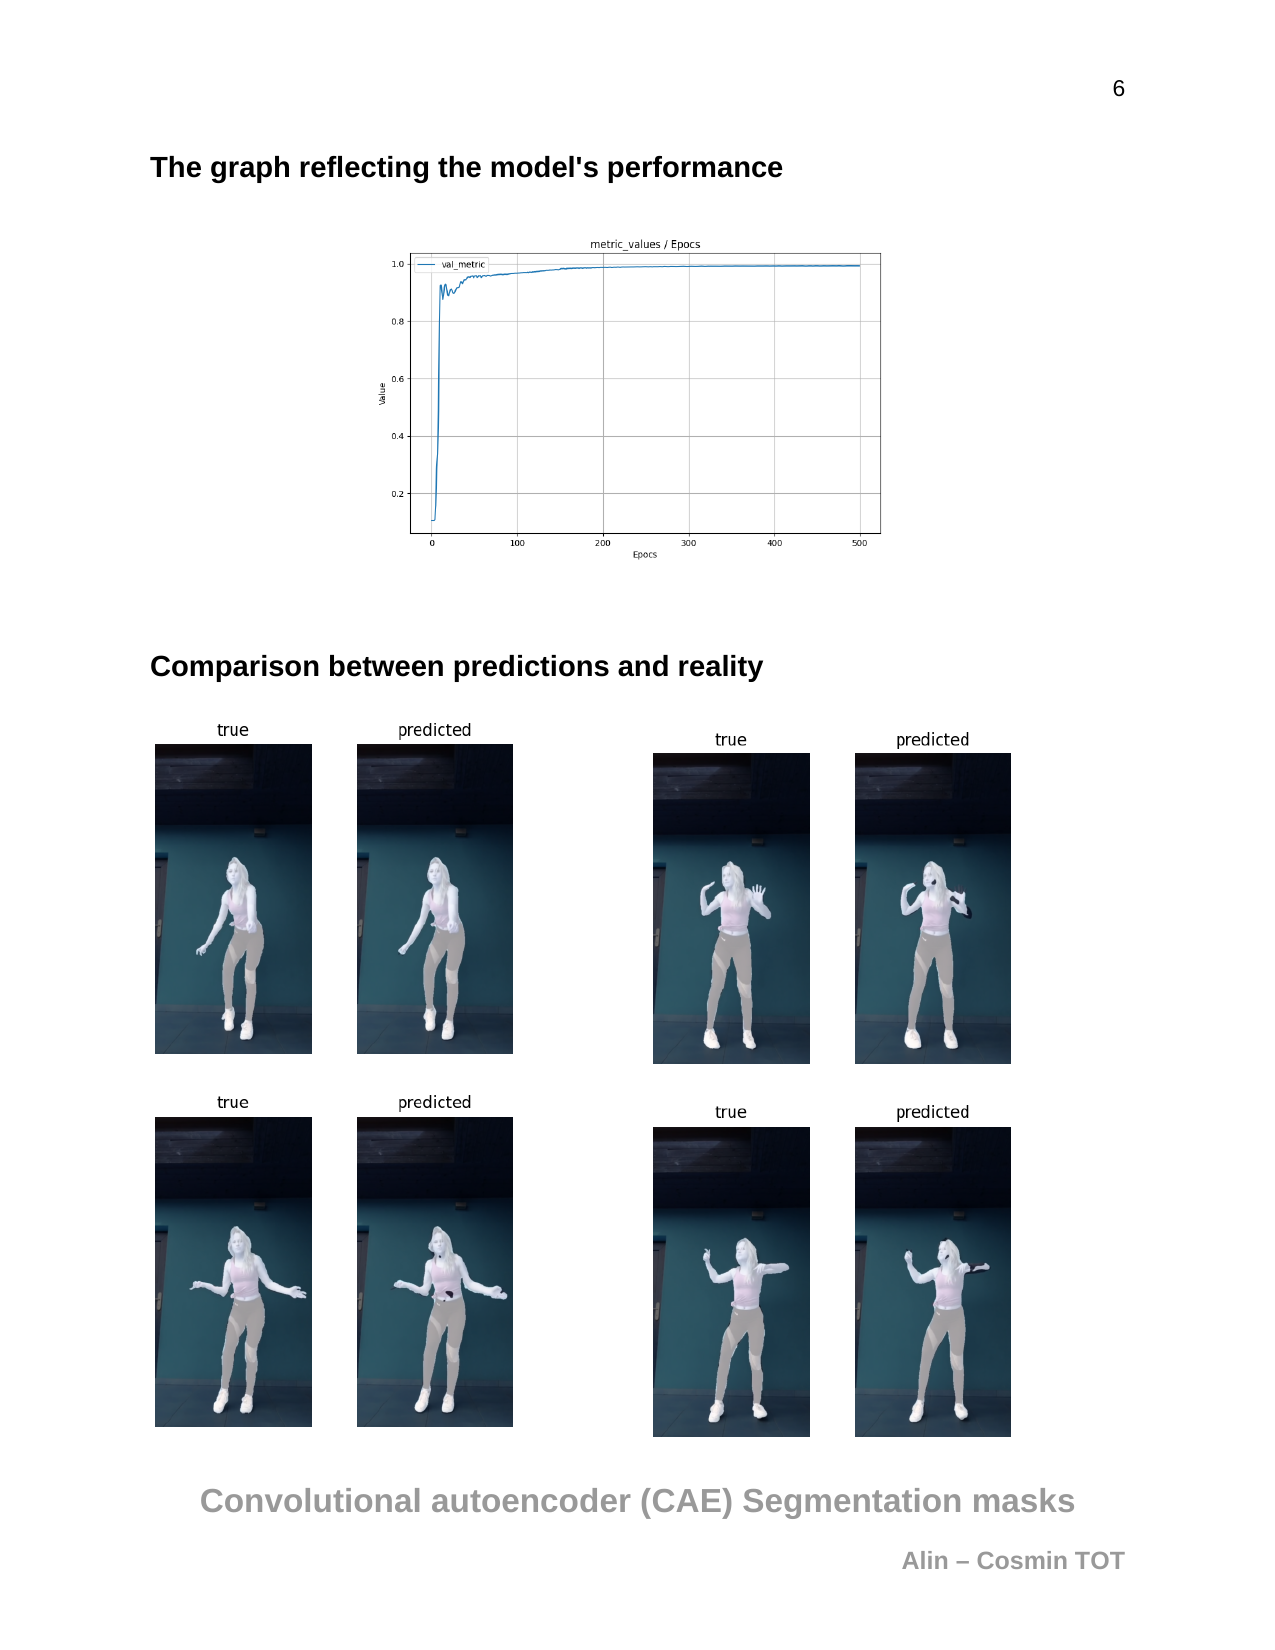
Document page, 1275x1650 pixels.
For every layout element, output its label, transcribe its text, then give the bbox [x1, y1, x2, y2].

text Comparison between predictions and reality [150, 649, 1125, 683]
picture [646, 725, 1018, 1446]
picture [334, 209, 941, 573]
picture [147, 706, 518, 1430]
text The graph reflecting the model's performance [150, 150, 1125, 183]
